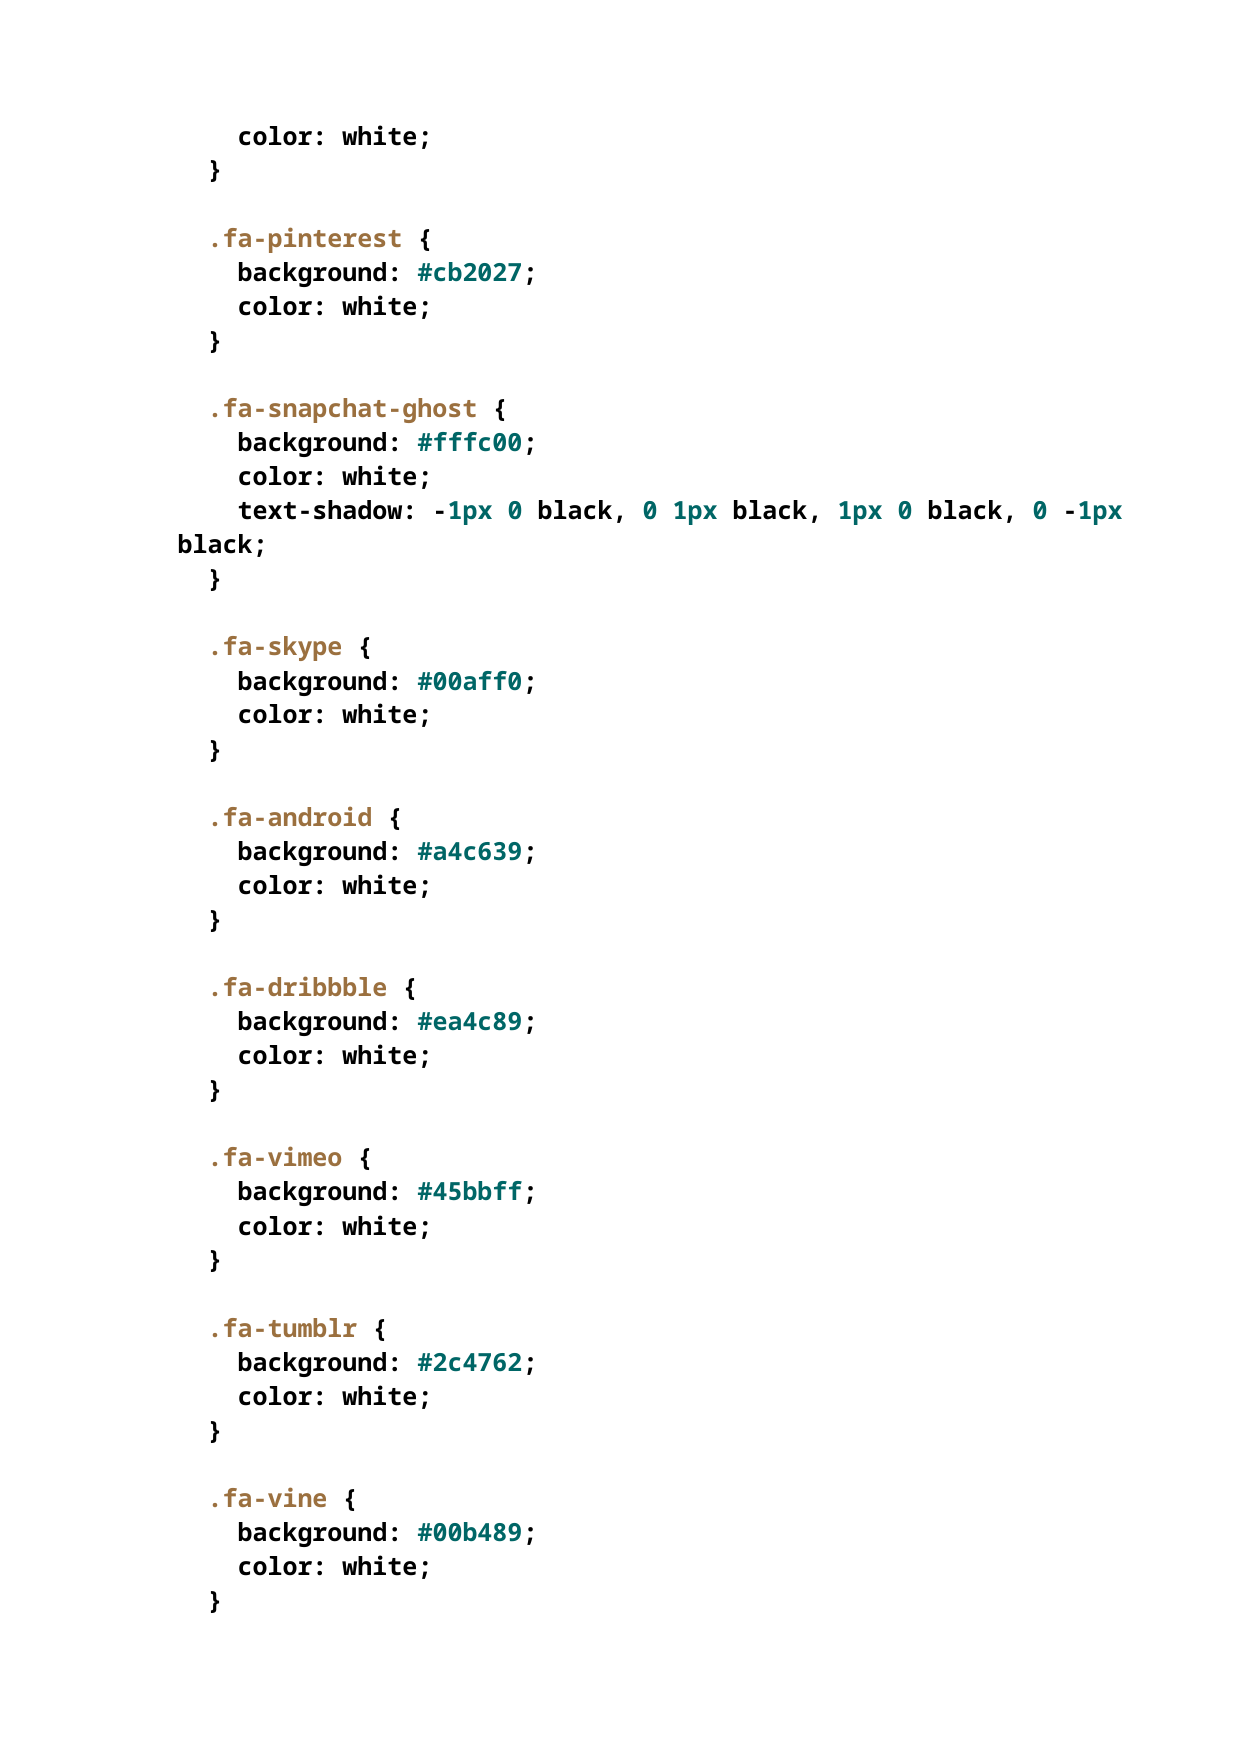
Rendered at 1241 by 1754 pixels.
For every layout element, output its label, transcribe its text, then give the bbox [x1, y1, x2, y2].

text background: #00b489; [177, 1515, 1152, 1549]
text } [177, 1242, 1152, 1276]
text color: white; [177, 459, 1152, 493]
text } [177, 152, 1152, 186]
text background: #a4c639; [177, 833, 1152, 867]
text .fa-snapchat-ghost { [177, 391, 1152, 425]
text .fa-pinterest { [177, 220, 1152, 254]
text .fa-skype { [177, 629, 1152, 663]
text color: white; [177, 867, 1152, 902]
text .fa-tumblr { [177, 1310, 1152, 1344]
text .fa-vine { [177, 1481, 1152, 1515]
text color: white; [177, 1549, 1152, 1583]
text color: white; [177, 288, 1152, 322]
text color: white; [177, 697, 1152, 731]
text } [177, 561, 1152, 595]
text color: white; [177, 1208, 1152, 1242]
text background: #45bbff; [177, 1174, 1152, 1208]
text } [177, 322, 1152, 357]
text .fa-android { [177, 799, 1152, 833]
text .fa-dribbble { [177, 970, 1152, 1004]
text color: white; [177, 1038, 1152, 1072]
text background: #cb2027; [177, 254, 1152, 288]
text background: #2c4762; [177, 1344, 1152, 1378]
text } [177, 1412, 1152, 1447]
text } [177, 1072, 1152, 1106]
text color: white; [177, 118, 1152, 152]
text color: white; [177, 1378, 1152, 1412]
text background: #fffc00; [177, 425, 1152, 459]
text } [177, 1583, 1152, 1617]
text background: #00aff0; [177, 663, 1152, 697]
text } [177, 902, 1152, 936]
text .fa-vimeo { [177, 1140, 1152, 1174]
text background: #ea4c89; [177, 1004, 1152, 1038]
text } [177, 731, 1152, 765]
text text-shadow: -1px 0 black, 0 1px black, 1px 0 black, 0 -1px black; [177, 493, 1152, 561]
